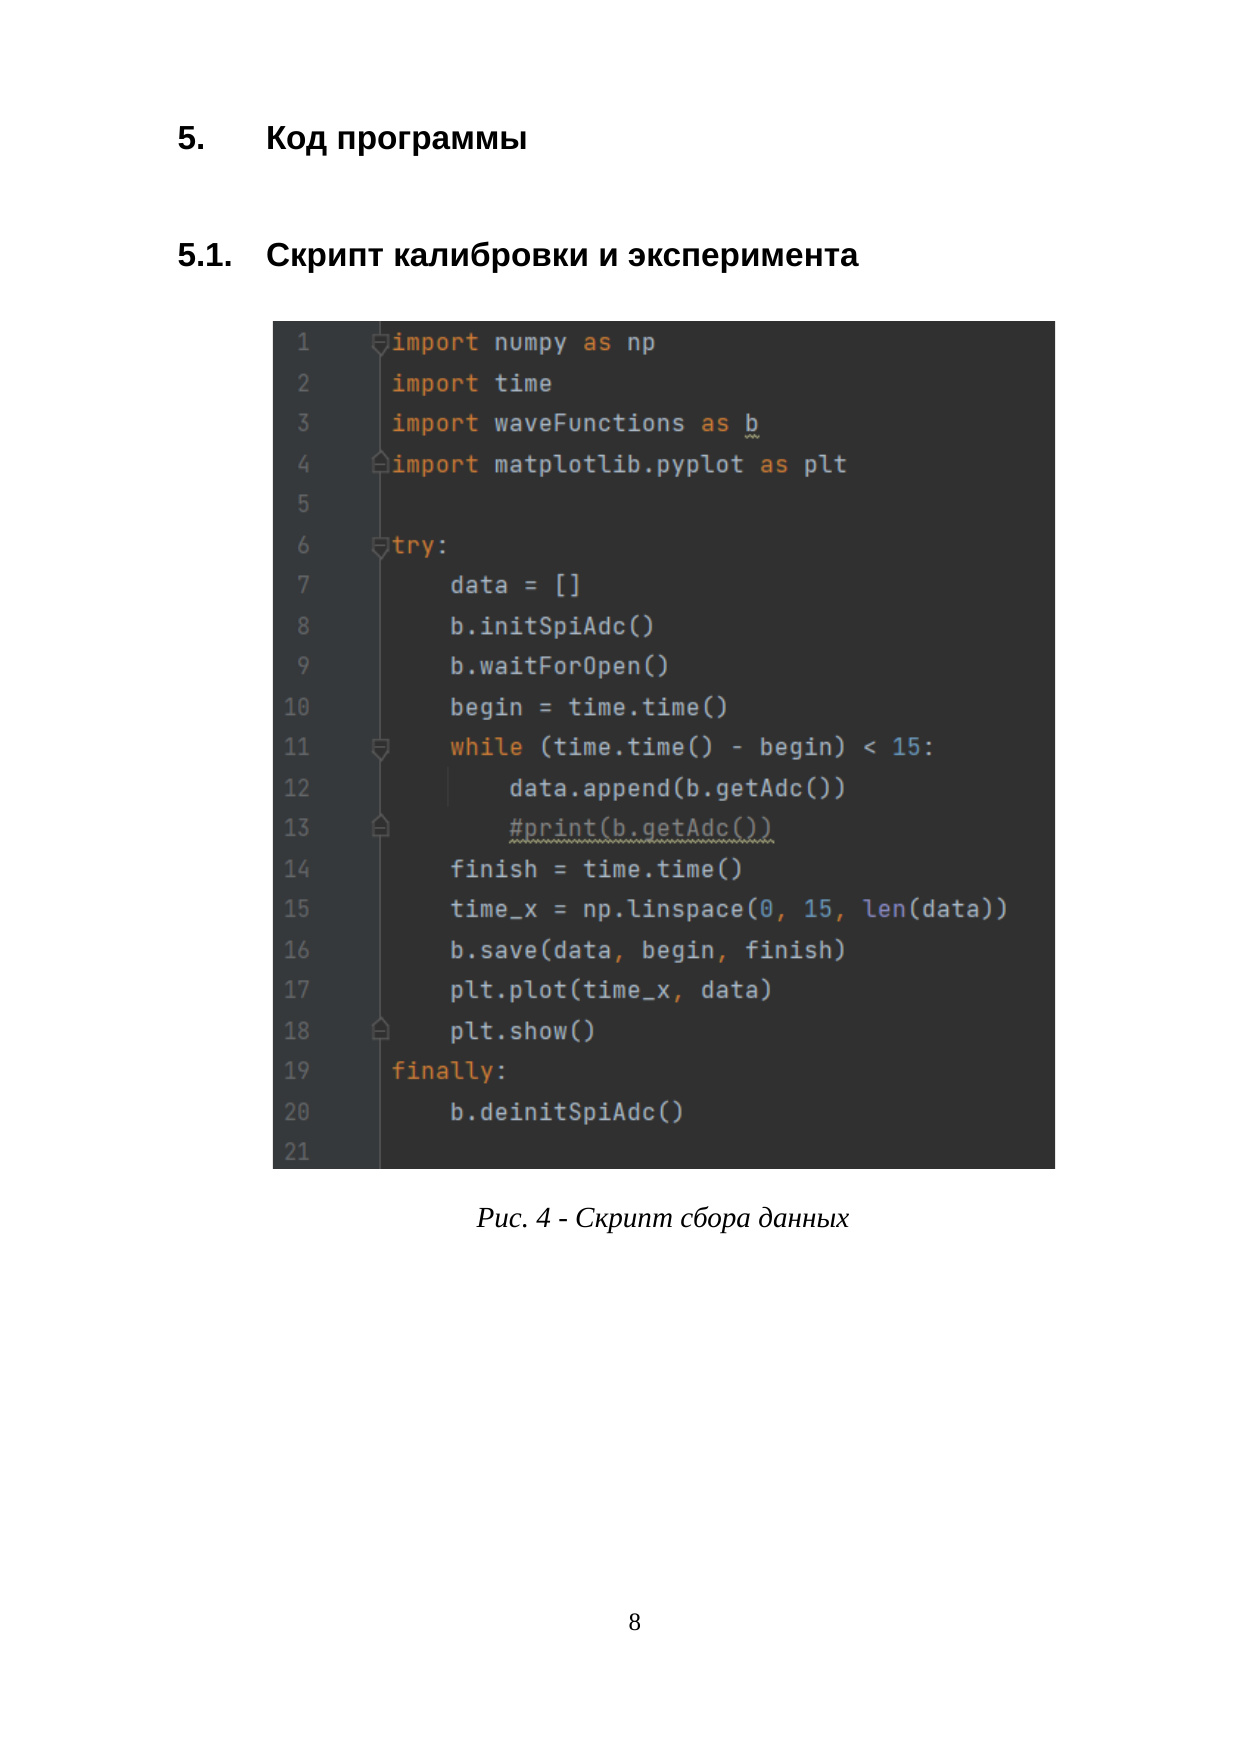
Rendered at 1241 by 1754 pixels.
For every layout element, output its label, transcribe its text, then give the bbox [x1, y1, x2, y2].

text Рис. 4 - Скрипт сбора данных [118, 1200, 1151, 1234]
subtitle Код программы [118, 118, 1151, 157]
subtitle Скрипт калибровки и эксперимента [118, 235, 1151, 273]
picture [272, 321, 1056, 1169]
